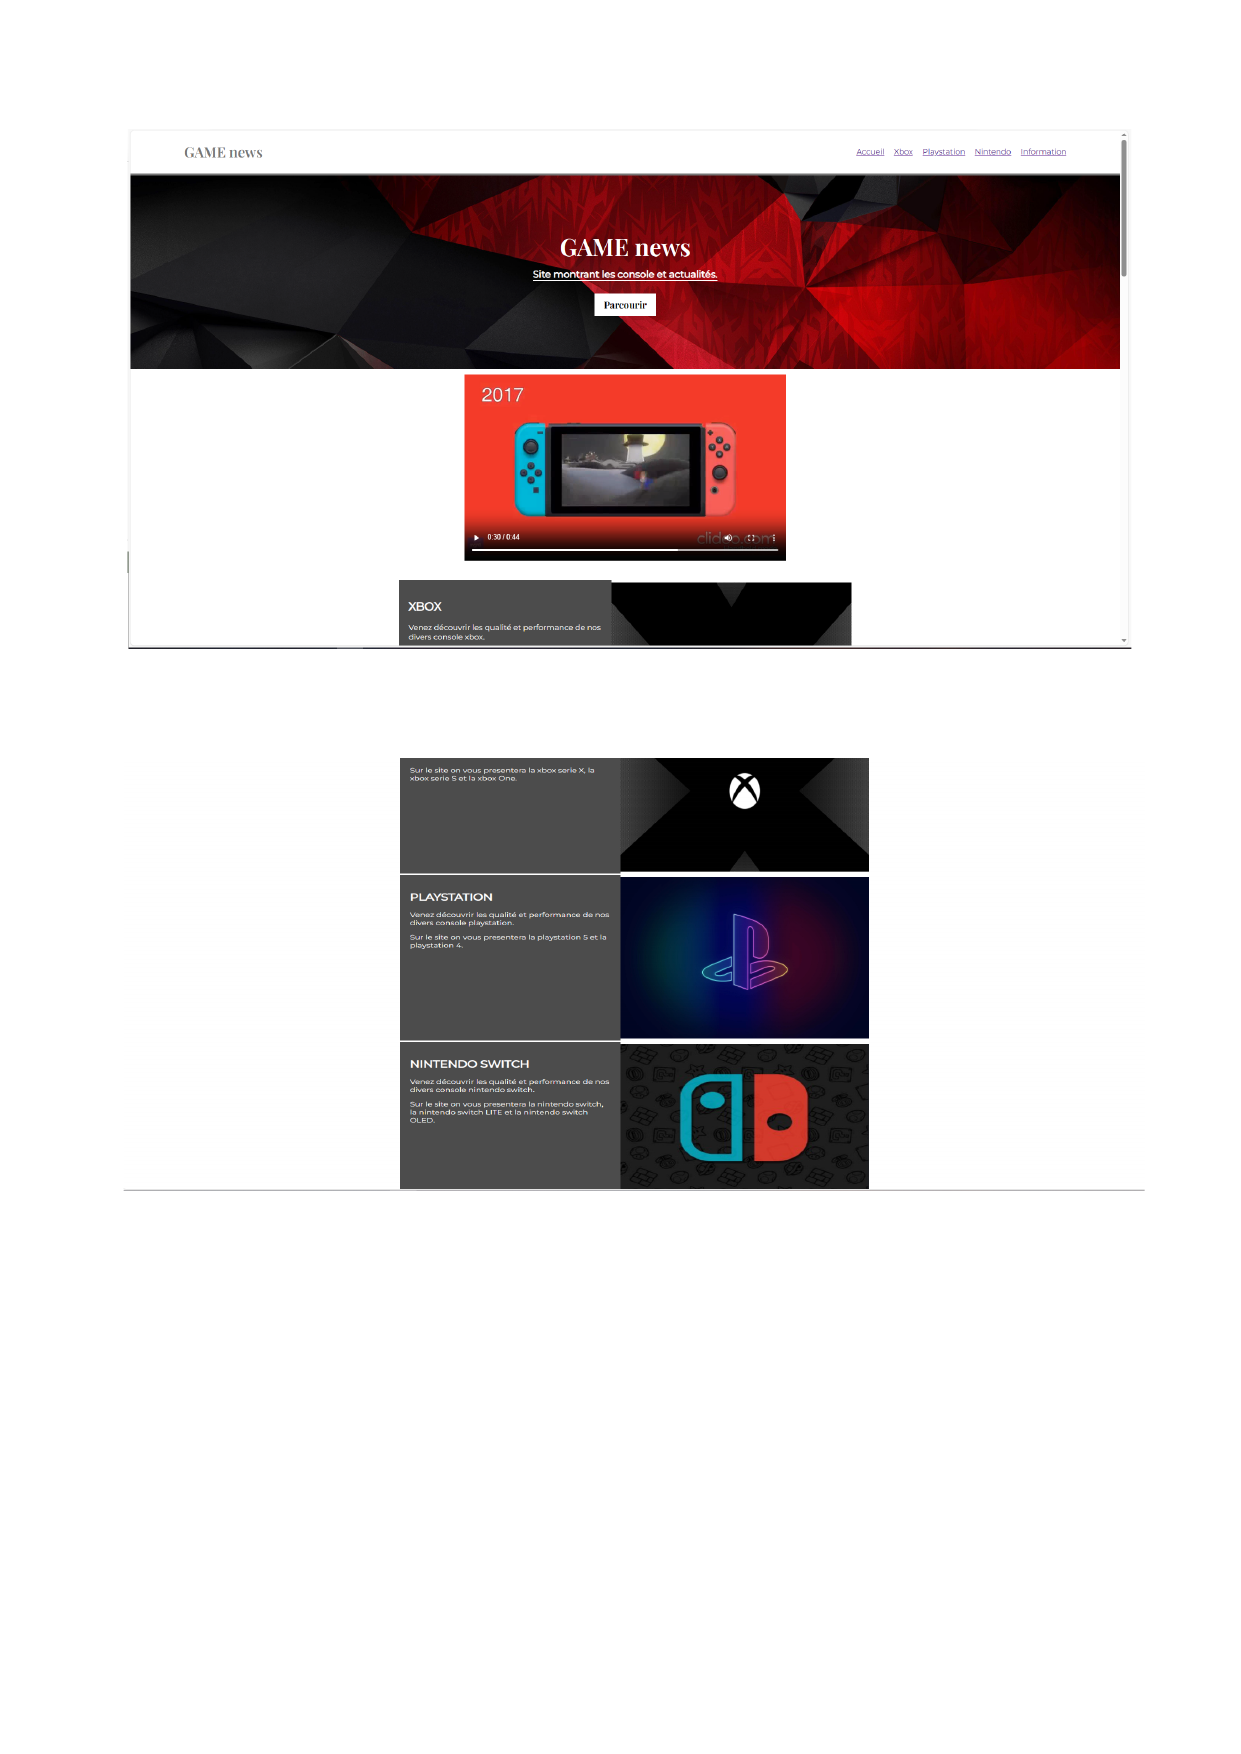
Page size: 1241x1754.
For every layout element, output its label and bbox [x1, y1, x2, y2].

picture [127, 129, 1132, 649]
picture [123, 758, 1145, 1191]
